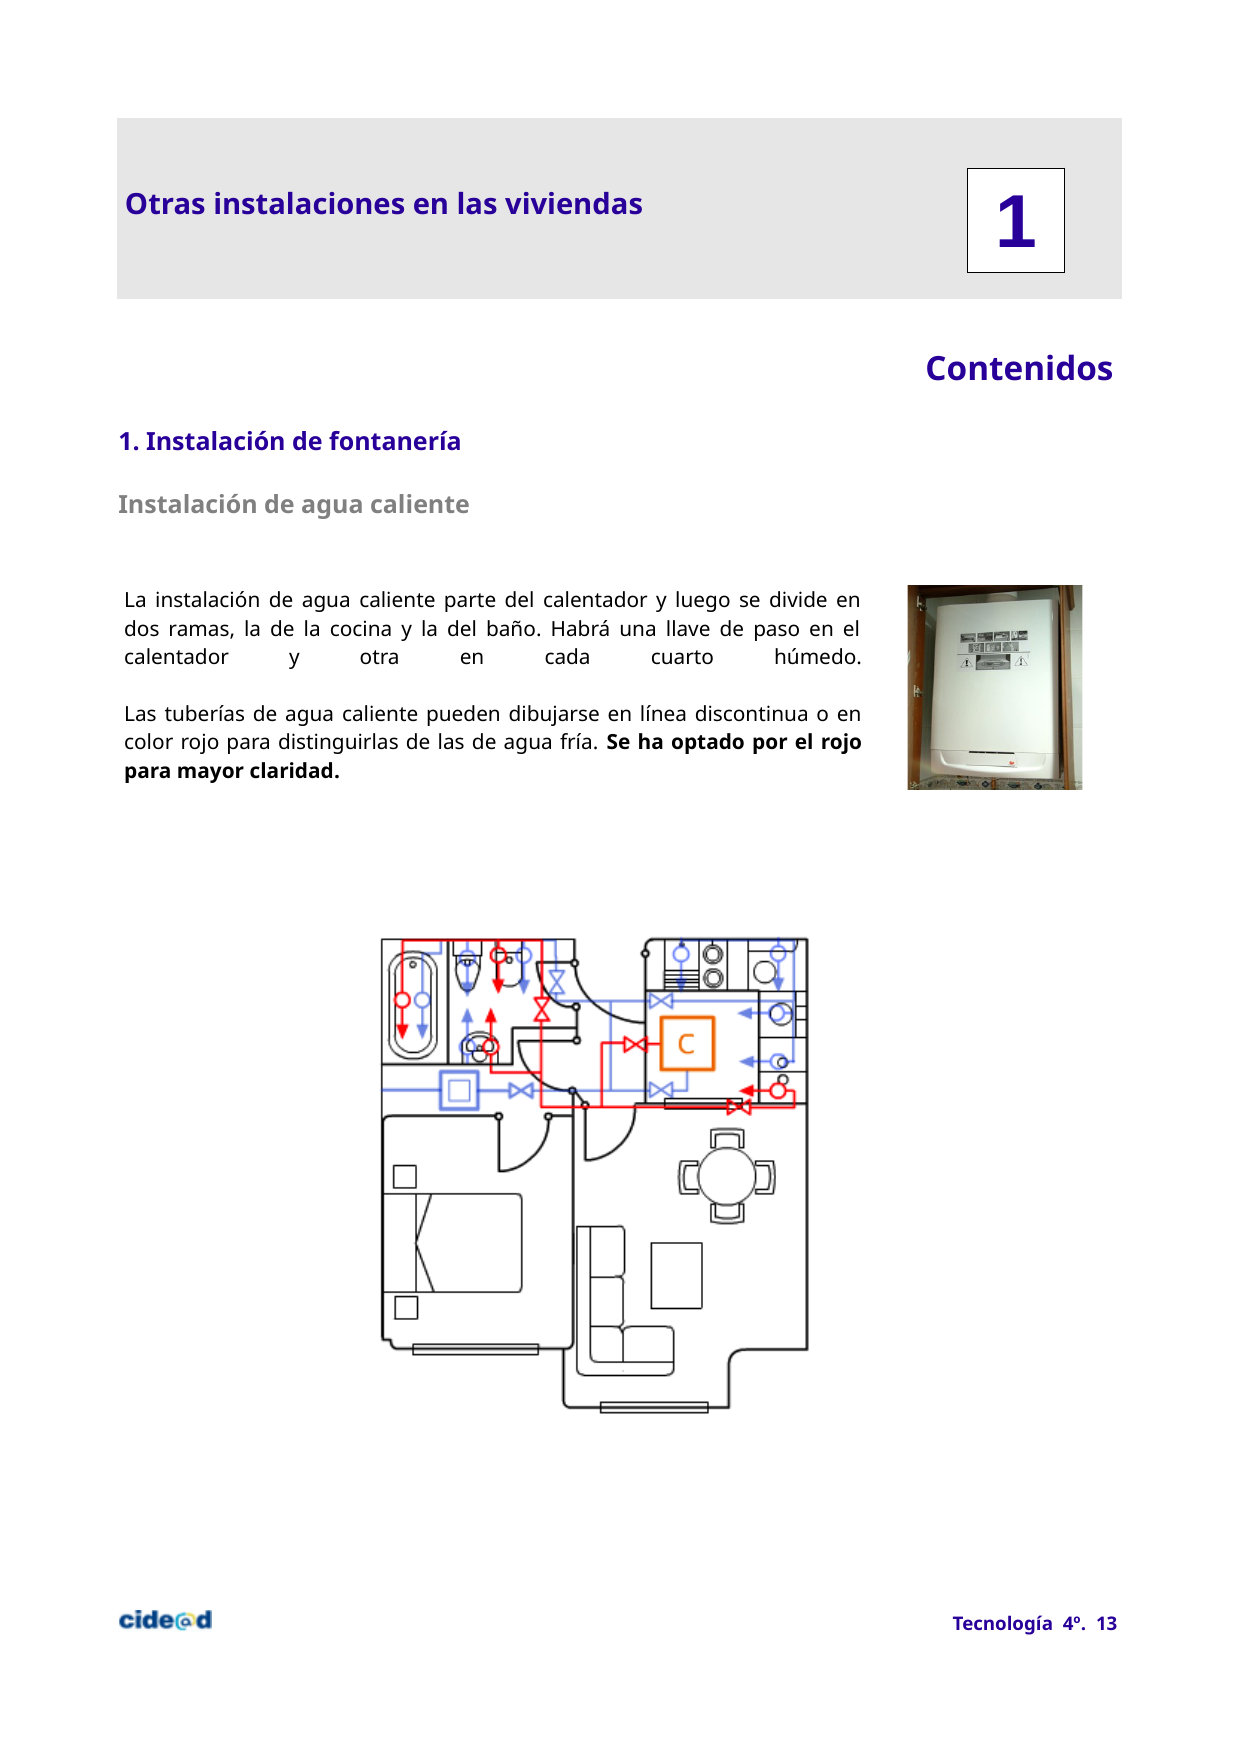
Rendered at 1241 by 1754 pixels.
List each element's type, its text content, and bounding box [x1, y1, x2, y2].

text Contenidos [118, 344, 1122, 390]
text 1. Instalación de fontanería [118, 424, 1122, 458]
picture [353, 910, 839, 1442]
text Instalación de agua caliente [118, 486, 1122, 521]
table_header La instalación de agua caliente parte del calentador y luego se divide en dos ramas, la de la cocina y la del baño. Habrá una llave de paso en el calentador y otra en cada cuarto húmedo. Las tuberías de agua caliente pueden dibujarse en línea discontinua o en color rojo para distinguirlas de las de agua fría. Se ha optado por el rojo para mayor claridad. [118, 580, 868, 823]
table_header Otras instalaciones en las viviendas [117, 118, 1122, 299]
picture [907, 585, 1083, 790]
picture [118, 1610, 212, 1632]
table_header [868, 580, 1122, 823]
